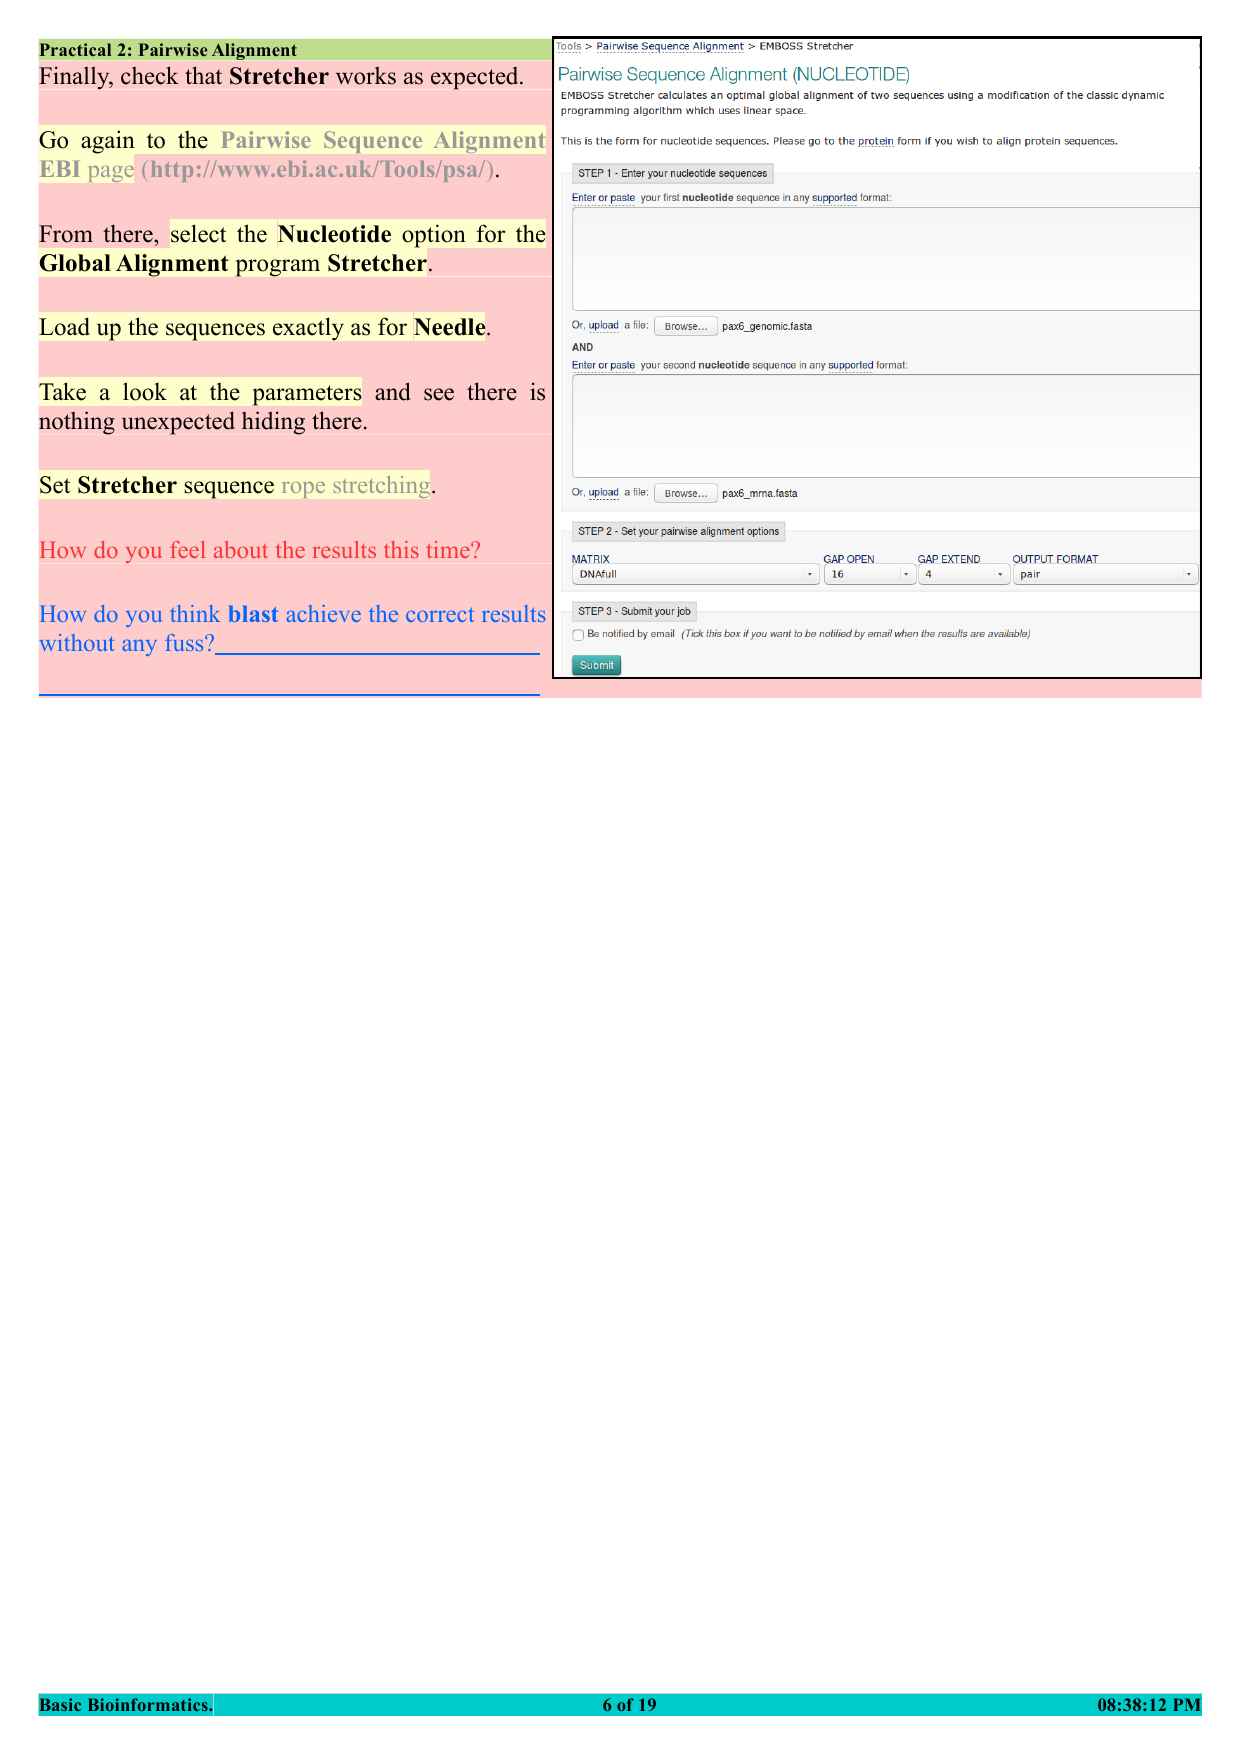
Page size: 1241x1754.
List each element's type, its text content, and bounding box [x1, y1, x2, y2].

text Load up the sequences exactly as for Needle. [38, 312, 552, 341]
text Go again to the Pairwise Sequence Alignment EBI page (http://www.ebi.ac.uk/Tools/psa/). [38, 125, 552, 183]
text From there, select the Nucleotide option for the Global Alignment program Stretcher. [38, 218, 552, 277]
text Set Stretcher sequence rope stretching. [38, 470, 552, 499]
text How do you think blast achieve the correct results without any fuss? [38, 599, 552, 657]
text Take a look at the parameters and see there is nothing unexpected hiding there. [38, 377, 552, 435]
picture [554, 39, 1200, 677]
text Finally, check that Stretcher works as expected. [38, 61, 552, 89]
text How do you feel about the results this time? [38, 534, 552, 564]
